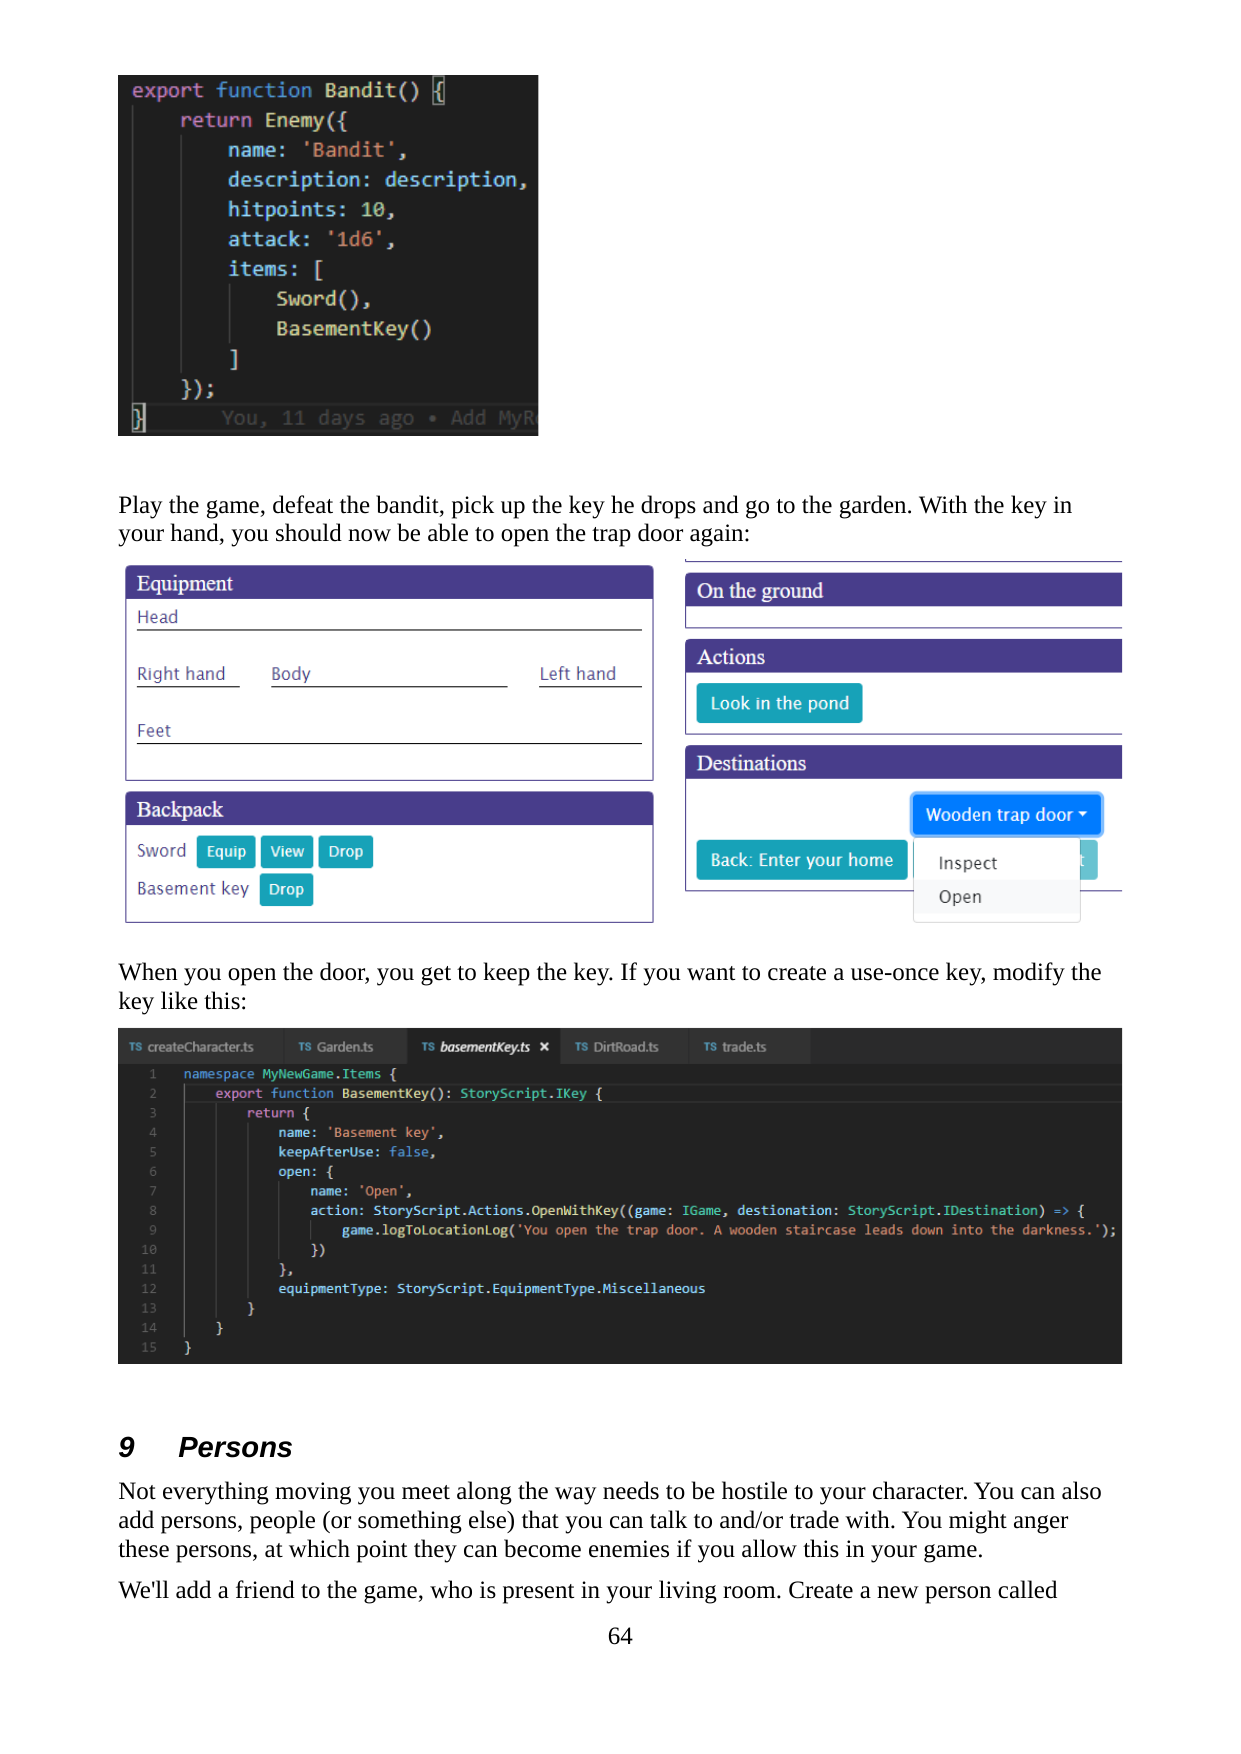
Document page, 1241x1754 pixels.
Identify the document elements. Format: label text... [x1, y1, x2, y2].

text Play the game, defeat the bandit, pick up the key he drops and go to the garden. With the key in your hand, you should now be able to open the trap door again: [118, 490, 1122, 547]
text We'll add a friend to the game, who is present in your living room. Create a new person called [118, 1575, 1122, 1604]
subtitle Persons [118, 1430, 1122, 1464]
text When you open the door, you get to keep the key. If you want to create a use-once key, modify the key like this: [118, 957, 1122, 1015]
text Not everything moving you meet along the way needs to be hostile to your character. You can also add persons, people (or something else) that you can talk to and/or trade with. You might anger these persons, at which point they can become enemies if you allow this in your game. [118, 1476, 1122, 1562]
